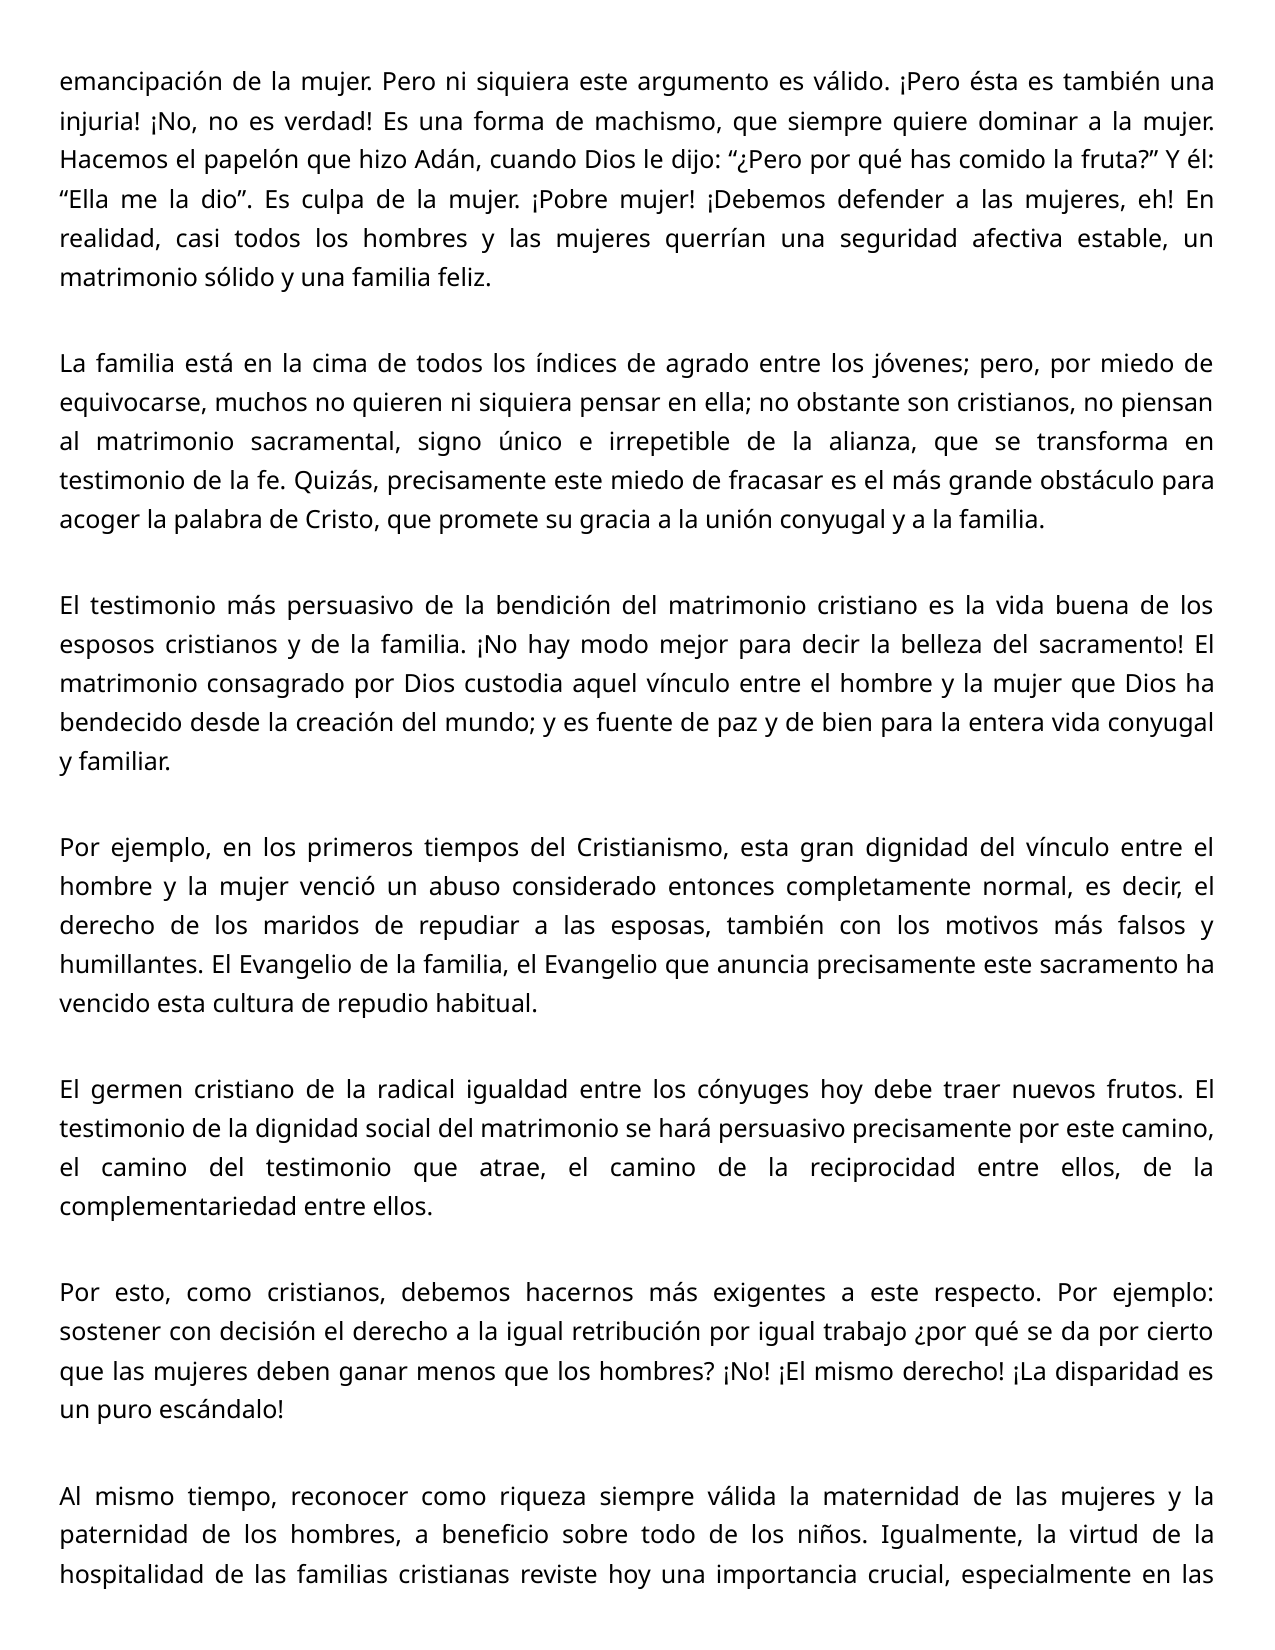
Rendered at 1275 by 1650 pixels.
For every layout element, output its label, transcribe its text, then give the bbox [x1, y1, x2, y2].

text emancipación de la mujer. Pero ni siquiera este argumento es válido. ¡Pero ésta es también una injuria! ¡No, no es verdad! Es una forma de machismo, que siempre quiere dominar a la mujer. Hacemos el papelón que hizo Adán, cuando Dios le dijo: “¿Pero por qué has comido la fruta?” Y él: “Ella me la dio”. Es culpa de la mujer. ¡Pobre mujer! ¡Debemos defender a las mujeres, eh! En realidad, casi todos los hombres y las mujeres querrían una seguridad afectiva estable, un matrimonio sólido y una familia feliz. [59, 59, 1216, 293]
text El germen cristiano de la radical igualdad entre los cónyuges hoy debe traer nuevos frutos. El testimonio de la dignidad social del matrimonio se hará persuasivo precisamente por este camino, el camino del testimonio que atrae, el camino de la reciprocidad entre ellos, de la complementariedad entre ellos. [59, 1067, 1216, 1223]
text Por ejemplo, en los primeros tiempos del Cristianismo, esta gran dignidad del vínculo entre el hombre y la mujer venció un abuso considerado entonces completamente normal, es decir, el derecho de los maridos de repudiar a las esposas, también con los motivos más falsos y humillantes. El Evangelio de la familia, el Evangelio que anuncia precisamente este sacramento ha vencido esta cultura de repudio habitual. [59, 825, 1216, 1020]
text Al mismo tiempo, reconocer como riqueza siempre válida la maternidad de las mujeres y la paternidad de los hombres, a beneficio sobre todo de los niños. Igualmente, la virtud de la hospitalidad de las familias cristianas reviste hoy una importancia crucial, especialmente en las [59, 1473, 1216, 1590]
text El testimonio más persuasivo de la bendición del matrimonio cristiano es la vida buena de los esposos cristianos y de la familia. ¡No hay modo mejor para decir la belleza del sacramento! El matrimonio consagrado por Dios custodia aquel vínculo entre el hombre y la mujer que Dios ha bendecido desde la creación del mundo; y es fuente de paz y de bien para la entera vida conyugal y familiar. [59, 582, 1216, 778]
text La familia está en la cima de todos los índices de agrado entre los jóvenes; pero, por miedo de equivocarse, muchos no quieren ni siquiera pensar en ella; no obstante son cristianos, no piensan al matrimonio sacramental, signo único e irrepetible de la alianza, que se transforma en testimonio de la fe. Quizás, precisamente este miedo de fracasar es el más grande obstáculo para acoger la palabra de Cristo, que promete su gracia a la unión conyugal y a la familia. [59, 340, 1216, 536]
text Por esto, como cristianos, debemos hacernos más exigentes a este respecto. Por ejemplo: sostener con decisión el derecho a la igual retribución por igual trabajo ¿por qué se da por cierto que las mujeres deben ganar menos que los hombres? ¡No! ¡El mismo derecho! ¡La disparidad es un puro escándalo! [59, 1270, 1216, 1426]
